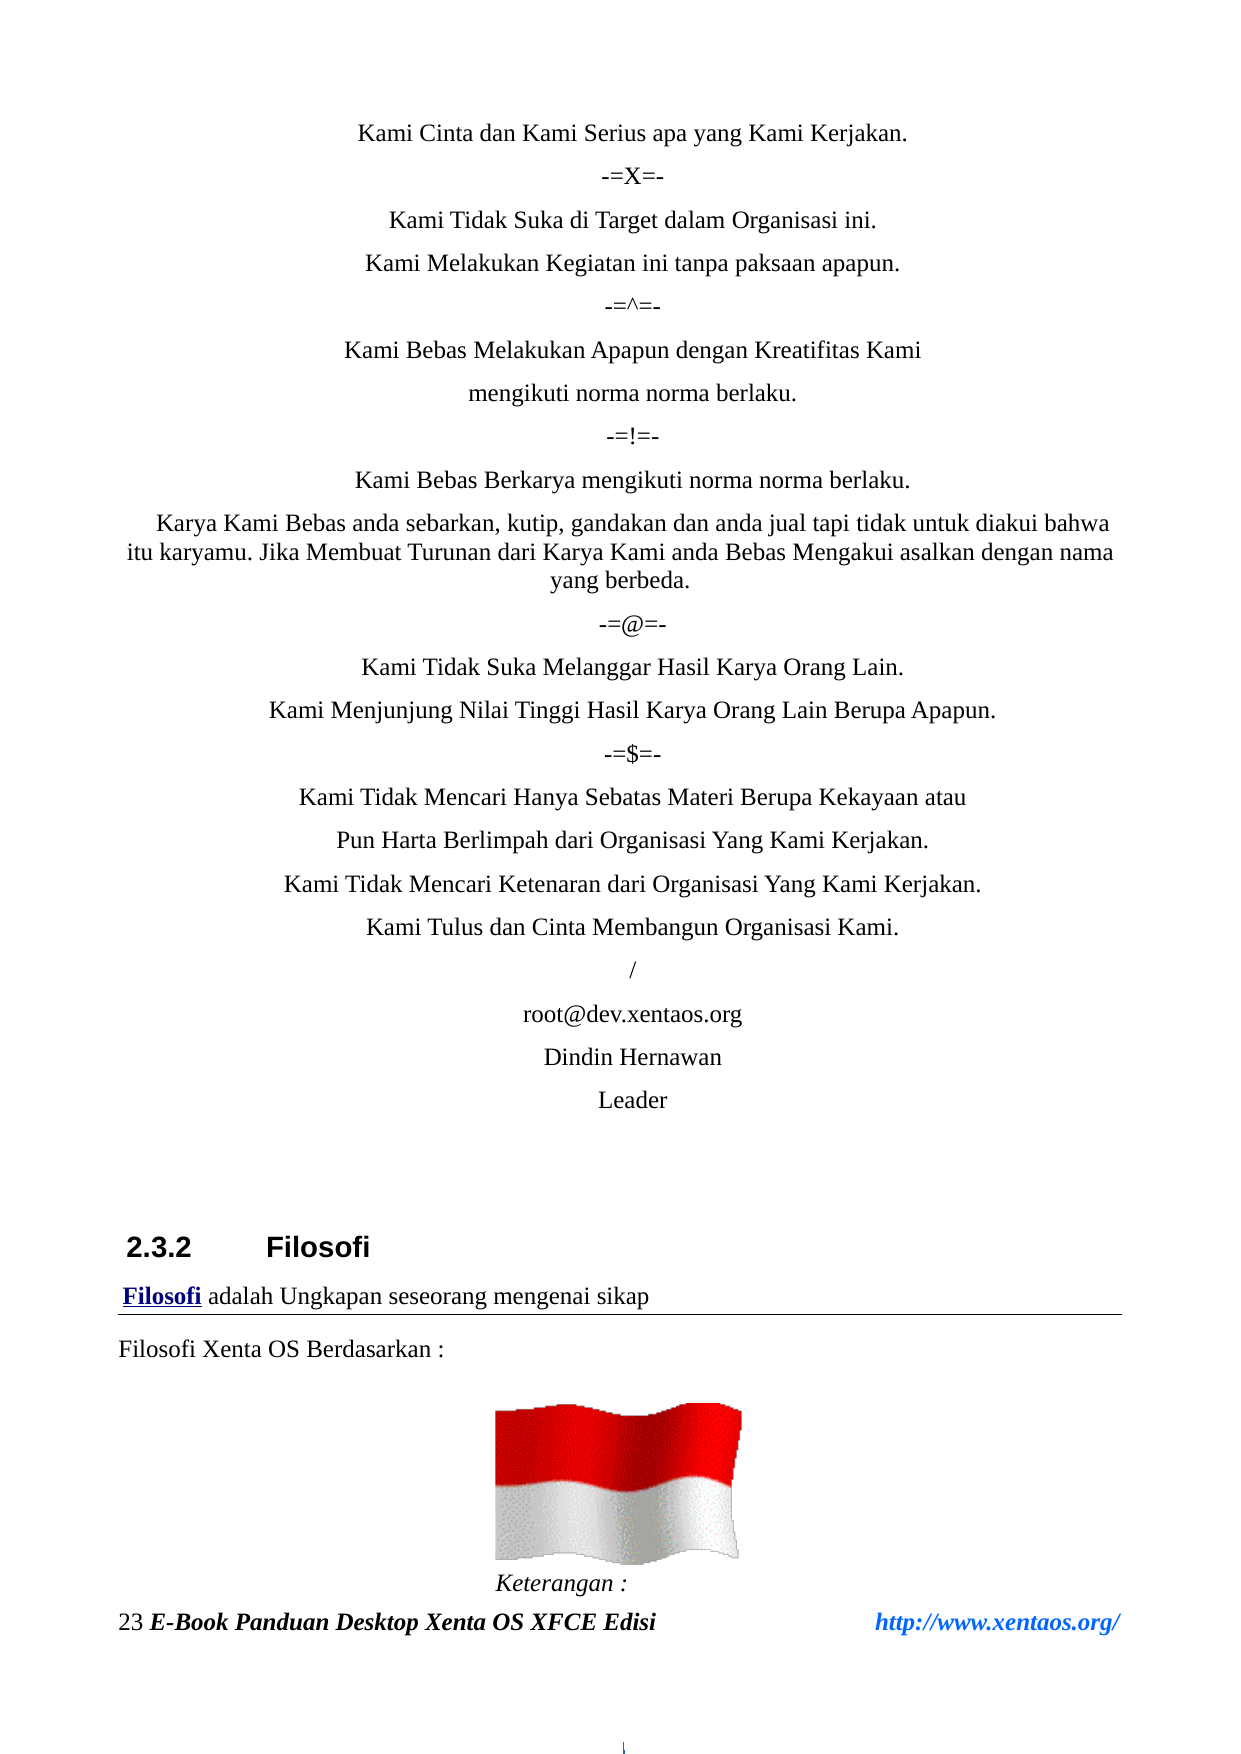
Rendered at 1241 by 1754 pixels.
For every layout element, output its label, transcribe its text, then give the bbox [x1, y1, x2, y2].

text Kami Tidak Mencari Ketenaran dari Organisasi Yang Kami Kerjakan. [118, 869, 1122, 898]
text -=@=- [118, 609, 1122, 638]
text Kami Tidak Mencari Hanya Sebatas Materi Berupa Kekayaan atau [118, 782, 1122, 811]
text Kami Bebas Melakukan Apapun dengan Kreatifitas Kami [118, 335, 1122, 363]
subtitle Filosofi [118, 1230, 1122, 1264]
text Kami Menjunjung Nilai Tinggi Hasil Karya Orang Lain Berupa Apapun. [118, 696, 1122, 724]
text mengikuti norma norma berlaku. [118, 378, 1122, 407]
picture [495, 1403, 745, 1568]
text Leader [118, 1086, 1122, 1114]
text Kami Tidak Suka di Target dalam Organisasi ini. [118, 205, 1122, 233]
text Kami Melakukan Kegiatan ini tanpa paksaan apapun. [118, 248, 1122, 277]
text / [118, 956, 1122, 984]
text Dindin Hernawan [118, 1042, 1122, 1071]
text Keterangan : [495, 1568, 745, 1597]
text Kami Bebas Berkarya mengikuti norma norma berlaku. [118, 465, 1122, 493]
text Kami Cinta dan Kami Serius apa yang Kami Kerjakan. [118, 118, 1122, 147]
text -=^=- [118, 291, 1122, 320]
text Filosofi Xenta OS Berdasarkan : [118, 1334, 1122, 1363]
text Filosofi adalah Ungkapan seseorang mengenai sikap [118, 1276, 1122, 1314]
text Kami Tulus dan Cinta Membangun Organisasi Kami. [118, 912, 1122, 941]
text -=X=- [118, 161, 1122, 190]
text Pun Harta Berlimpah dari Organisasi Yang Kami Kerjakan. [118, 826, 1122, 854]
text root@dev.xentaos.org [118, 999, 1122, 1028]
text -=!=- [118, 421, 1122, 450]
text Karya Kami Bebas anda sebarkan, kutip, gandakan dan anda jual tapi tidak untuk diakui bahwa itu karyamu. Jika Membuat Turunan dari Karya Kami anda Bebas Mengakui asalkan dengan nama yang berbeda. [118, 508, 1122, 594]
text Kami Tidak Suka Melanggar Hasil Karya Orang Lain. [118, 652, 1122, 681]
text -=$=- [118, 739, 1122, 768]
